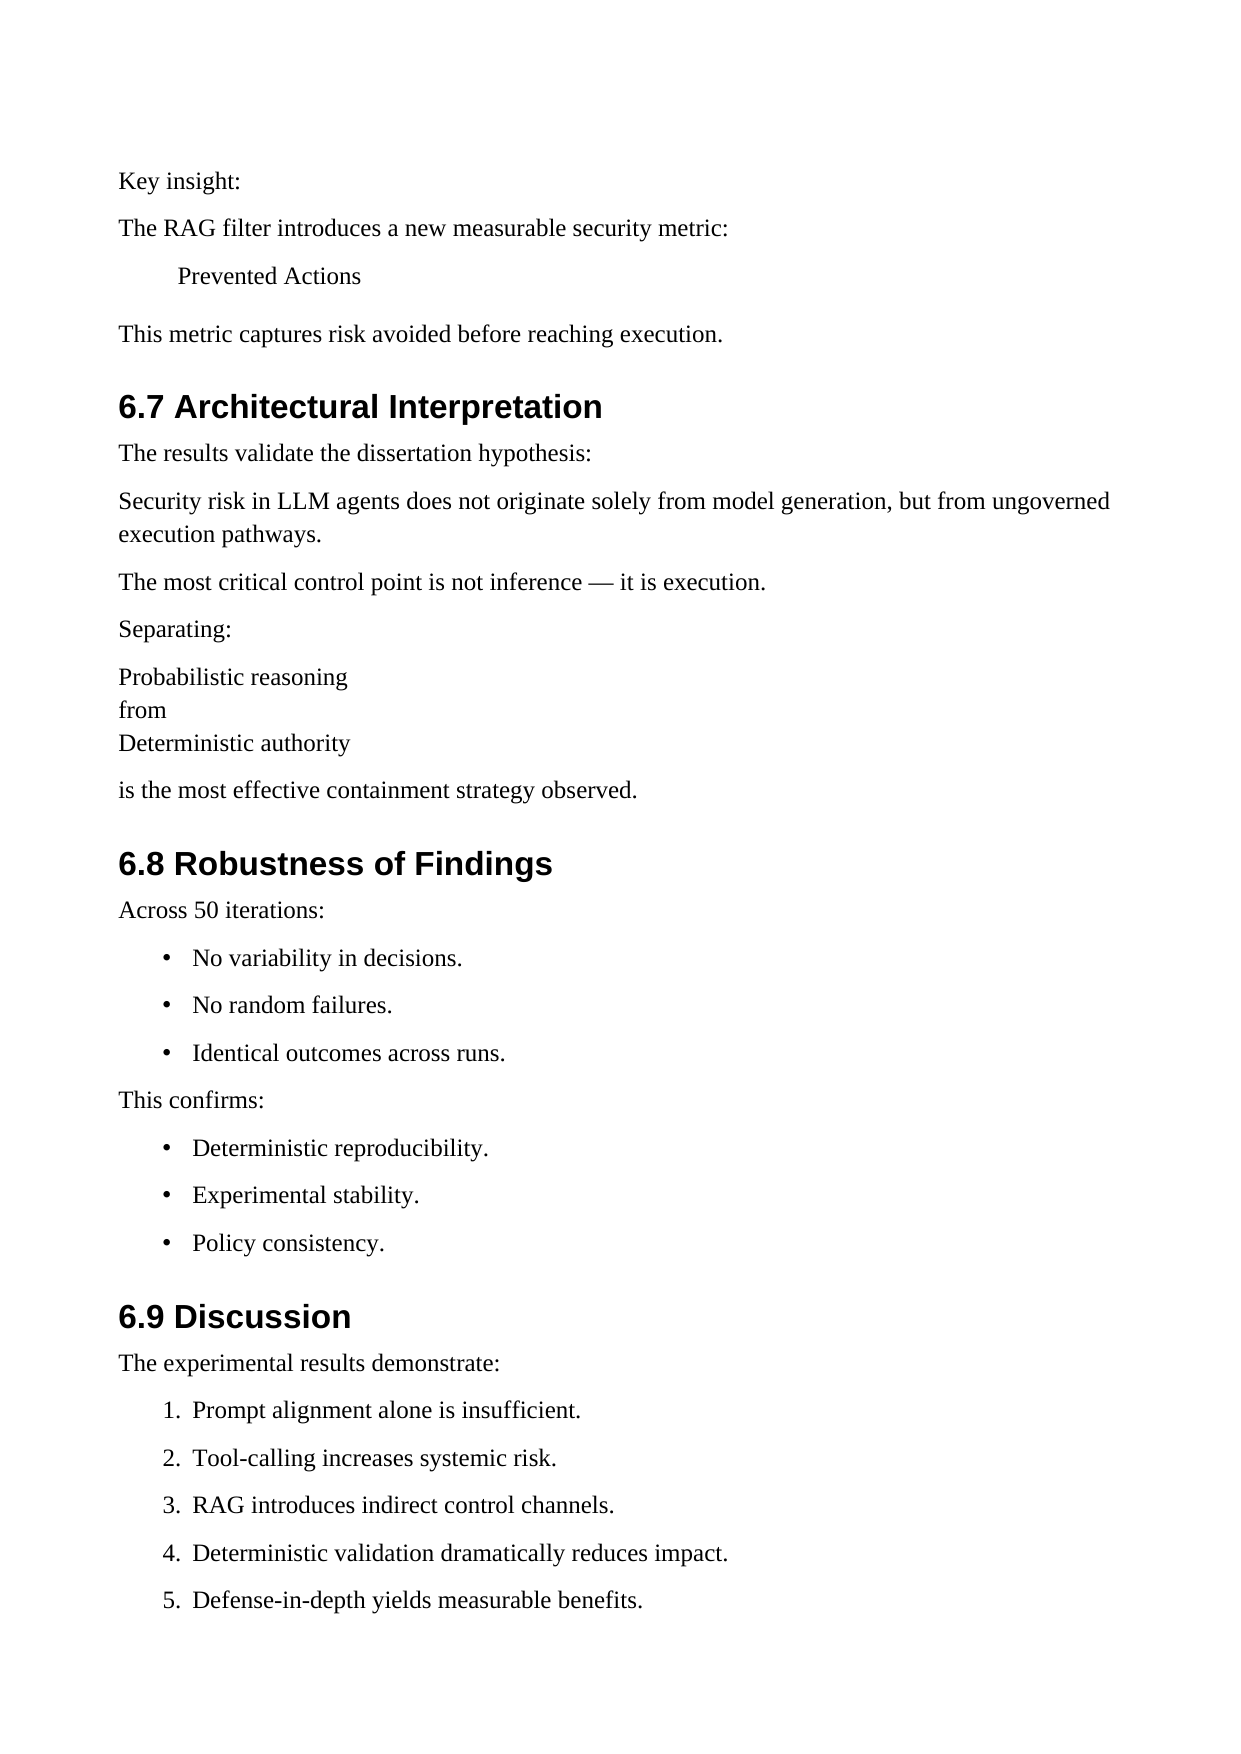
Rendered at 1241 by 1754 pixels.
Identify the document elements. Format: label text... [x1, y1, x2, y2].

list No variability in decisions. [162, 943, 1122, 971]
list Tool-calling increases systemic risk. [162, 1443, 1122, 1472]
list Deterministic reproducibility. [162, 1133, 1122, 1162]
text This metric captures risk avoided before reaching execution. [118, 319, 1122, 348]
text This confirms: [118, 1085, 1122, 1114]
list Defense-in-depth yields measurable benefits. [162, 1586, 1122, 1614]
text The most critical control point is not inference — it is execution. [118, 567, 1122, 596]
text The results validate the dissertation hypothesis: [118, 438, 1122, 467]
list RAG introduces indirect control channels. [162, 1490, 1122, 1519]
text Security risk in LLM agents does not originate solely from model generation, but from ungoverned execution pathways. [118, 486, 1122, 548]
list Deterministic validation dramatically reduces impact. [162, 1538, 1122, 1567]
subtitle 6.9 Discussion [118, 1297, 1122, 1335]
list Identical outcomes across runs. [162, 1038, 1122, 1067]
text Key insight: [118, 166, 1122, 194]
subtitle 6.7 Architectural Interpretation [118, 388, 1122, 426]
text Separating: [118, 614, 1122, 643]
subtitle 6.8 Robustness of Findings [118, 844, 1122, 882]
text is the most effective containment strategy observed. [118, 776, 1122, 804]
text Probabilistic reasoning from Deterministic authority [118, 662, 1122, 757]
list Prompt alignment alone is insufficient. [162, 1395, 1122, 1424]
list Policy consistency. [162, 1228, 1122, 1257]
text Across 50 iterations: [118, 895, 1122, 924]
text The experimental results demonstrate: [118, 1348, 1122, 1376]
list No random failures. [162, 990, 1122, 1019]
list Experimental stability. [162, 1181, 1122, 1209]
text Prevented Actions [177, 261, 1063, 290]
text The RAG filter introduces a new measurable security metric: [118, 213, 1122, 242]
